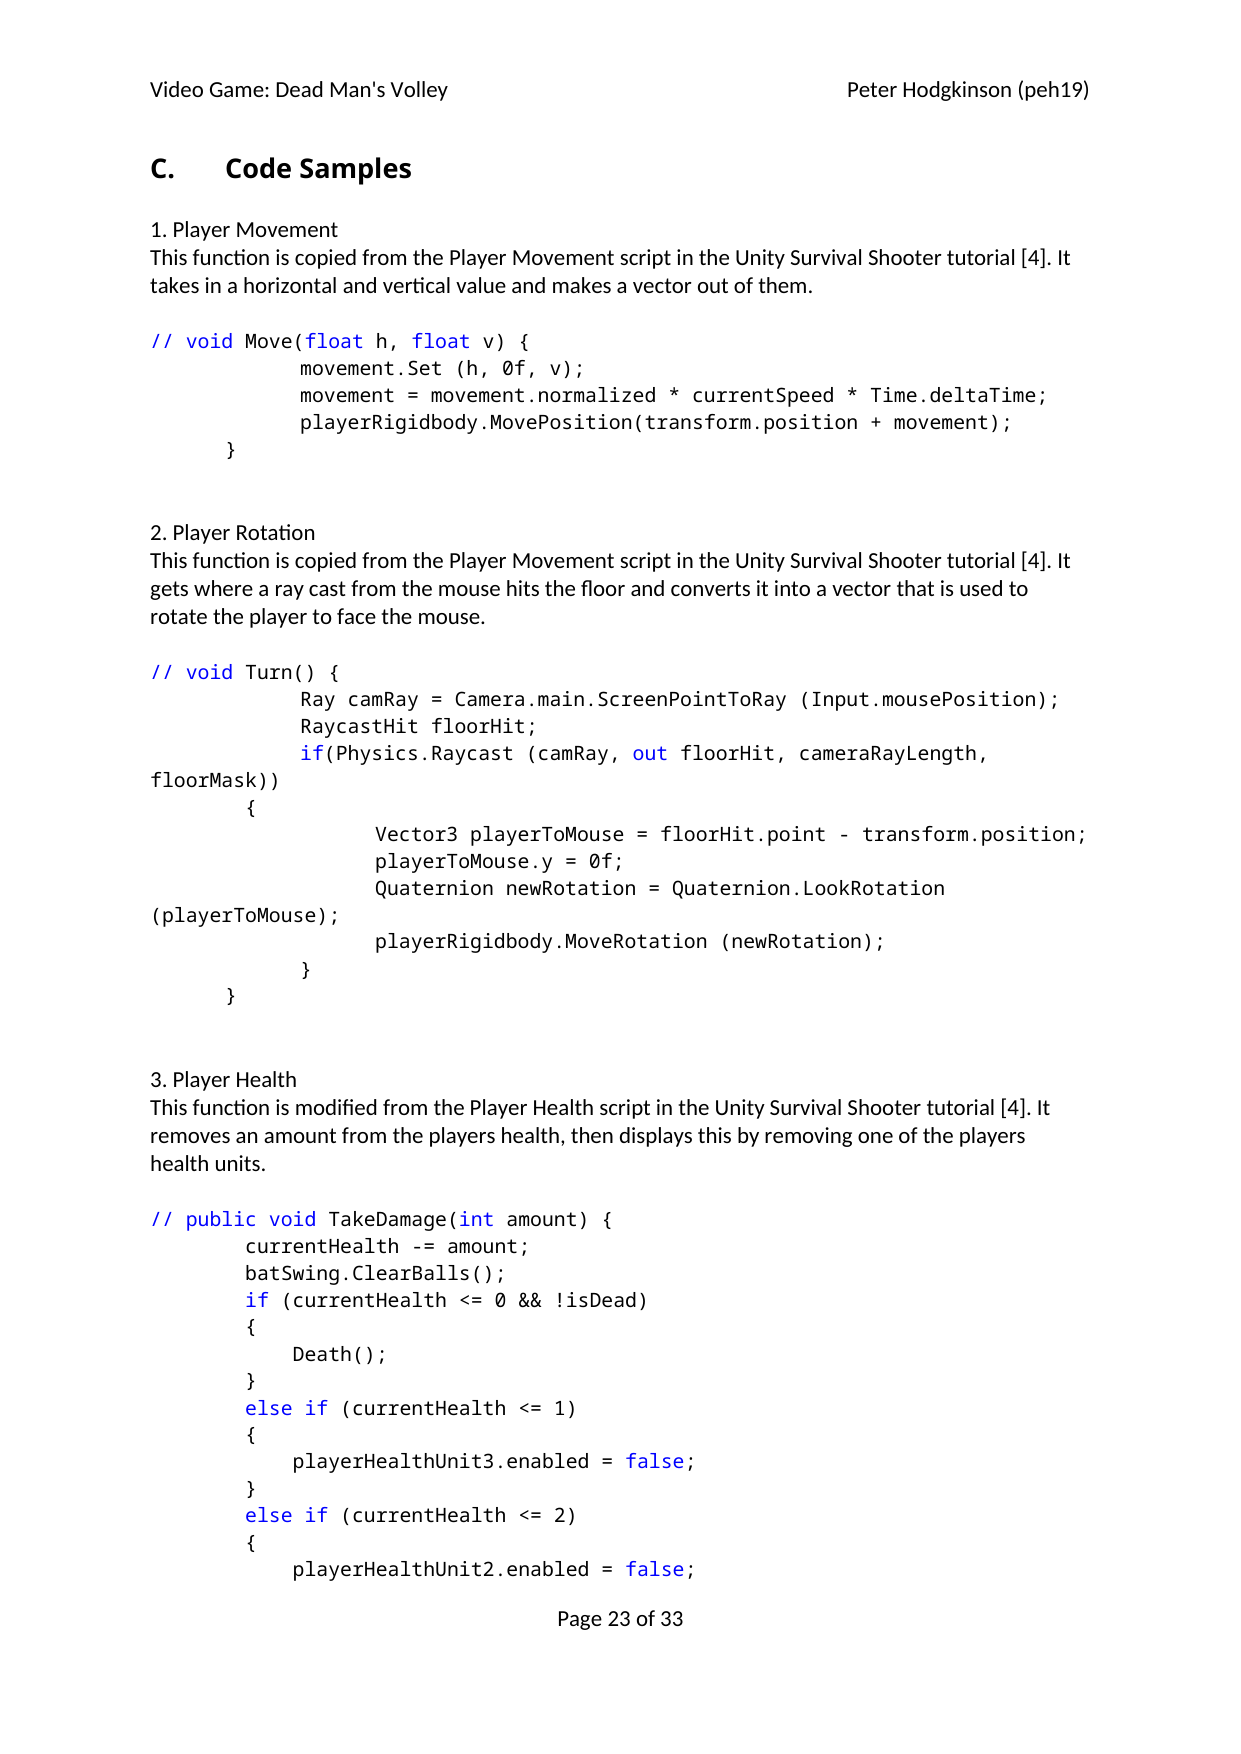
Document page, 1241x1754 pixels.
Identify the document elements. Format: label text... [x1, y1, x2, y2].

text } [150, 1367, 1090, 1394]
text } [150, 982, 1090, 1009]
text else if (currentHealth <= 2) [150, 1502, 1090, 1529]
text batSwing.ClearBalls(); [150, 1259, 1090, 1286]
text Quaternion newRotation = Quaternion.LookRotation (playerToMouse); [150, 874, 1090, 928]
text if (currentHealth <= 0 && !isDead) [150, 1286, 1090, 1313]
text // public void TakeDamage(int amount) { [150, 1205, 1090, 1232]
text playerHealthUnit2.enabled = false; [150, 1556, 1090, 1583]
text } [150, 955, 1090, 982]
text { [150, 793, 1090, 820]
text 1. Player Movement [150, 215, 1090, 243]
text { [150, 1529, 1090, 1556]
text playerRigidbody.MoveRotation (newRotation); [150, 928, 1090, 955]
text playerToMouse.y = 0f; [150, 847, 1090, 874]
text Vector3 playerToMouse = floorHit.point - transform.position; [150, 820, 1090, 847]
text 3. Player Health [150, 1065, 1090, 1093]
text RaycastHit floorHit; [150, 712, 1090, 739]
subtitle C. Code Samples [150, 150, 1090, 187]
text movement.Set (h, 0f, v); [150, 354, 1090, 381]
text This function is copied from the Player Movement script in the Unity Survival Shooter tutorial [4]. It takes in a horizontal and vertical value and makes a vector out of them. [150, 243, 1090, 299]
text Ray camRay = Camera.main.ScreenPointToRay (Input.mousePosition); [150, 685, 1090, 712]
text playerHealthUnit3.enabled = false; [150, 1448, 1090, 1475]
text } [150, 435, 1090, 462]
text } [150, 1475, 1090, 1502]
text currentHealth -= amount; [150, 1232, 1090, 1259]
text if(Physics.Raycast (camRay, out floorHit, cameraRayLength, floorMask)) [150, 739, 1090, 793]
text // void Turn() { [150, 658, 1090, 685]
text movement = movement.normalized * currentSpeed * Time.deltaTime; [150, 381, 1090, 408]
text // void Move(float h, float v) { [150, 327, 1090, 354]
text 2. Player Rotation [150, 518, 1090, 546]
text { [150, 1421, 1090, 1448]
text Death(); [150, 1340, 1090, 1367]
text This function is modified from the Player Health script in the Unity Survival Shooter tutorial [4]. It removes an amount from the players health, then displays this by removing one of the players health units. [150, 1093, 1090, 1177]
text else if (currentHealth <= 1) [150, 1394, 1090, 1421]
text { [150, 1313, 1090, 1340]
text playerRigidbody.MovePosition(transform.position + movement); [150, 408, 1090, 435]
text This function is copied from the Player Movement script in the Unity Survival Shooter tutorial [4]. It gets where a ray cast from the mouse hits the floor and converts it into a vector that is used to rotate the player to face the mouse. [150, 546, 1090, 630]
